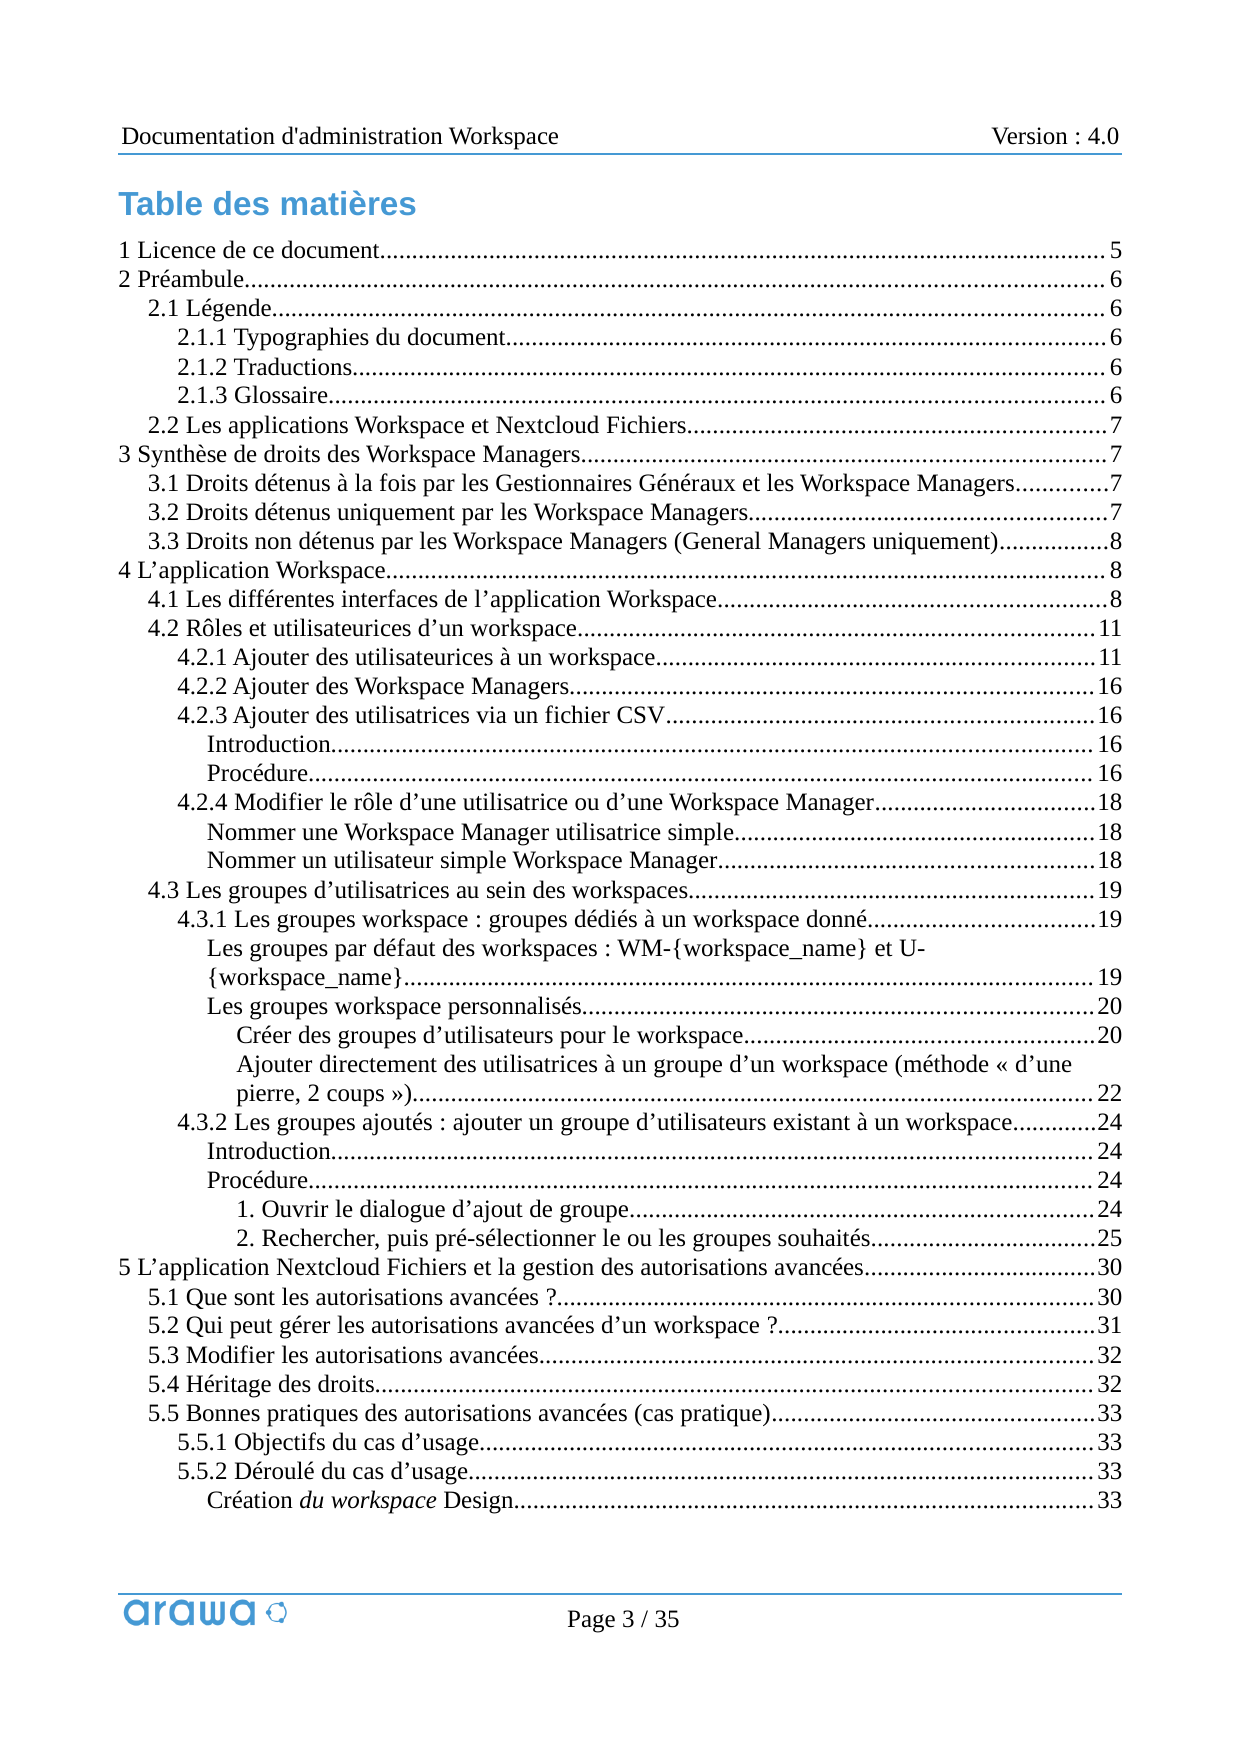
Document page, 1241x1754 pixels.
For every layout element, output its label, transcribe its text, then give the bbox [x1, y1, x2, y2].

text Les groupes workspace personnalisés 20 [207, 991, 1122, 1020]
text Procédure 24 [207, 1165, 1122, 1194]
text Nommer un utilisateur simple Workspace Manager 18 [207, 845, 1122, 874]
text 3.2 Droits détenus uniquement par les Workspace Managers 7 [148, 497, 1122, 526]
text 5.2 Qui peut gérer les autorisations avancées d’un workspace ? 31 [148, 1310, 1122, 1339]
text 2.1 Légende 6 [148, 293, 1122, 322]
text 4 L’application Workspace 8 [118, 555, 1122, 584]
text 5.3 Modifier les autorisations avancées 32 [148, 1339, 1122, 1368]
text Nommer une Workspace Manager utilisatrice simple 18 [207, 816, 1122, 845]
text 5.5.2 Déroulé du cas d’usage 33 [177, 1456, 1122, 1485]
text 4.2.4 Modifier le rôle d’une utilisatrice ou d’une Workspace Manager 18 [177, 787, 1122, 816]
text Introduction 24 [207, 1136, 1122, 1165]
text 3.3 Droits non détenus par les Workspace Managers (General Managers uniquement) 8 [148, 526, 1122, 555]
text 2.2 Les applications Workspace et Nextcloud Fichiers 7 [148, 409, 1122, 438]
text Création du workspace Design 33 [207, 1485, 1122, 1514]
text 2. Rechercher, puis pré-sélectionner le ou les groupes souhaités 25 [236, 1223, 1122, 1252]
text Créer des groupes d’utilisateurs pour le workspace 20 [236, 1020, 1122, 1049]
text Procédure 16 [207, 758, 1122, 787]
text 5 L’application Nextcloud Fichiers et la gestion des autorisations avancées 30 [118, 1252, 1122, 1281]
text 5.5.1 Objectifs du cas d’usage 33 [177, 1427, 1122, 1456]
subtitle Table des matières [118, 184, 1122, 223]
text 4.2.1 Ajouter des utilisateurices à un workspace 11 [177, 642, 1122, 671]
text Introduction 16 [207, 729, 1122, 758]
text 2.1.3 Glossaire 6 [177, 380, 1122, 409]
text 3 Synthèse de droits des Workspace Managers 7 [118, 438, 1122, 468]
text 2.1.1 Typographies du document 6 [177, 322, 1122, 351]
text 3.1 Droits détenus à la fois par les Gestionnaires Généraux et les Workspace Managers 7 [148, 468, 1122, 497]
text 4.1 Les différentes interfaces de l’application Workspace 8 [148, 584, 1122, 613]
text 5.4 Héritage des droits 32 [148, 1368, 1122, 1398]
text 4.3.2 Les groupes ajoutés : ajouter un groupe d’utilisateurs existant à un workspace 24 [177, 1107, 1122, 1136]
text Les groupes par défaut des workspaces : WM-{workspace_name} et U-{workspace_name} 19 [207, 933, 1122, 991]
picture [121, 1597, 290, 1628]
text 2.1.2 Traductions 6 [177, 351, 1122, 380]
text 4.2.2 Ajouter des Workspace Managers 16 [177, 671, 1122, 700]
text Ajouter directement des utilisatrices à un groupe d’un workspace (méthode « d’une pierre, 2 coups ») 22 [236, 1049, 1122, 1107]
text 4.3 Les groupes d’utilisatrices au sein des workspaces 19 [148, 874, 1122, 903]
text 1. Ouvrir le dialogue d’ajout de groupe 24 [236, 1194, 1122, 1223]
text 4.2 Rôles et utilisateurices d’un workspace 11 [148, 613, 1122, 642]
text 4.2.3 Ajouter des utilisatrices via un fichier CSV 16 [177, 700, 1122, 729]
text 5.5 Bonnes pratiques des autorisations avancées (cas pratique) 33 [148, 1398, 1122, 1427]
text 5.1 Que sont les autorisations avancées ? 30 [148, 1281, 1122, 1310]
text 2 Préambule 6 [118, 264, 1122, 293]
text 1 Licence de ce document 5 [118, 235, 1122, 264]
text 4.3.1 Les groupes workspace : groupes dédiés à un workspace donné 19 [177, 903, 1122, 933]
